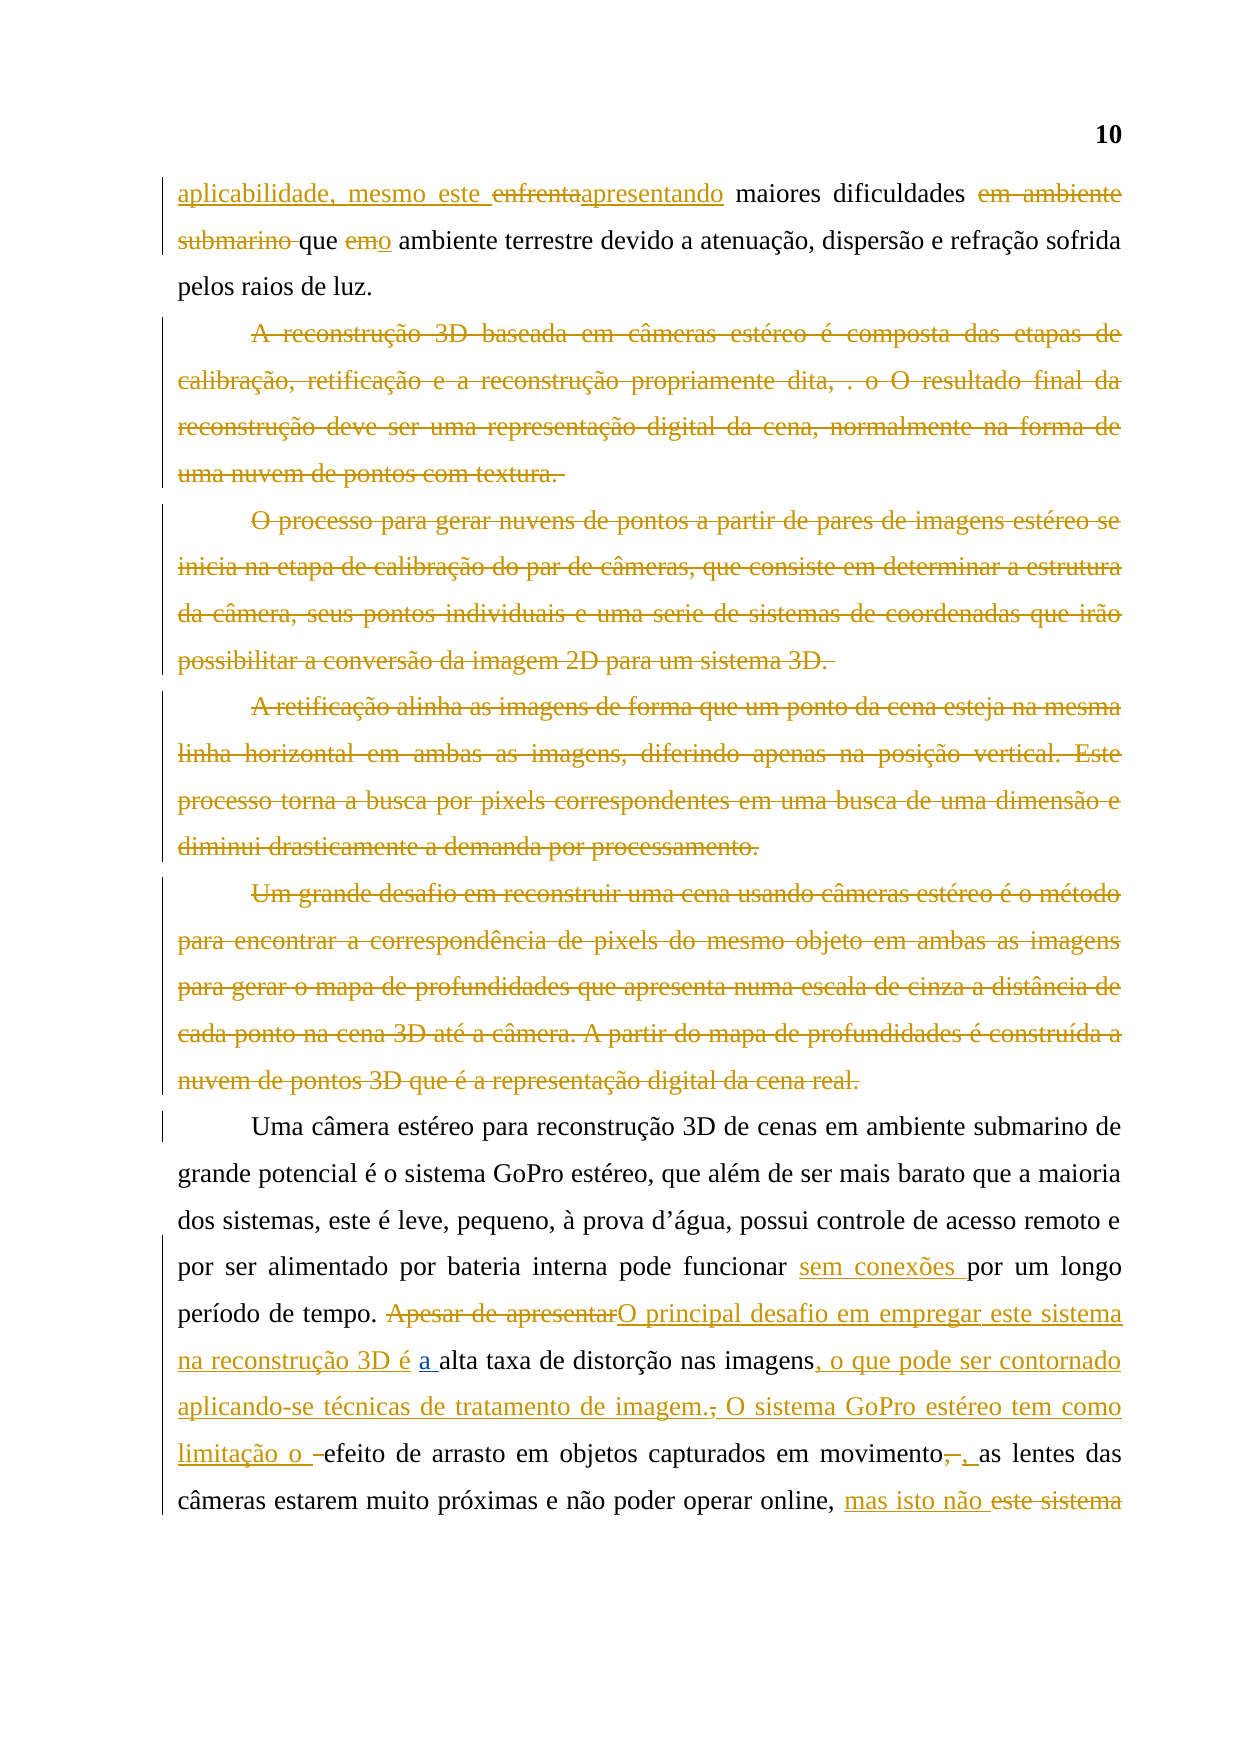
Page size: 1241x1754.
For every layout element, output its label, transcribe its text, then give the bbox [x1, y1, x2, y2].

text Uma câmera estéreo para reconstrução 3D de cenas em ambiente submarino de grande potencial é o sistema GoPro estéreo, que além de ser mais barato que a maioria dos sistemas, este é leve, pequeno, à prova d’água, possui controle de acesso remoto e por ser alimentado por bateria interna pode funcionar sem conexões por um longo período de tempo. O principal desafio em empregar este sistema na reconstrução 3D é a alta taxa de distorção nas imagens, o que pode ser contornado aplicando-se técnicas de tratamento de imagem. O sistema GoPro estéreo tem como limitação o efeito de arrasto em objetos capturados em movimento, as lentes das câmeras estarem muito próximas e não poder operar online, mas isto não inviabiliza seu emprego neste trabalho assim como na maioria das aplicações. [177, 317, 1122, 381]
text Uma câmera estéreo para reconstrução 3D de cenas em ambiente submarino de grande potencial é o sistema GoPro estéreo, que além de ser mais barato que a maioria dos sistemas, este é leve, pequeno, à prova d’água, possui controle de acesso remoto e por ser alimentado por bateria interna pode funcionar sem conexões por um longo período de tempo. O principal desafio em empregar este sistema na reconstrução 3D é a alta taxa de distorção nas imagens, o que pode ser contornado aplicando-se técnicas de tratamento de imagem. O sistema GoPro estéreo tem como limitação o efeito de arrasto em objetos capturados em movimento, as lentes das câmeras estarem muito próximas e não poder operar online, mas isto não inviabiliza seu emprego neste trabalho assim como na maioria das aplicações. [177, 382, 1122, 488]
text Os sistemas de reconstrução 3D mais comuns operam em ambiente terrestre, porém a reconstrução 3D em ambiente submarino também apresenta vasta aplicabilidade, mesmo este apresentando maiores dificuldades que o ambiente terrestre devido a atenuação, dispersão e refração sofrida pelos raios de luz. [177, 177, 1122, 302]
